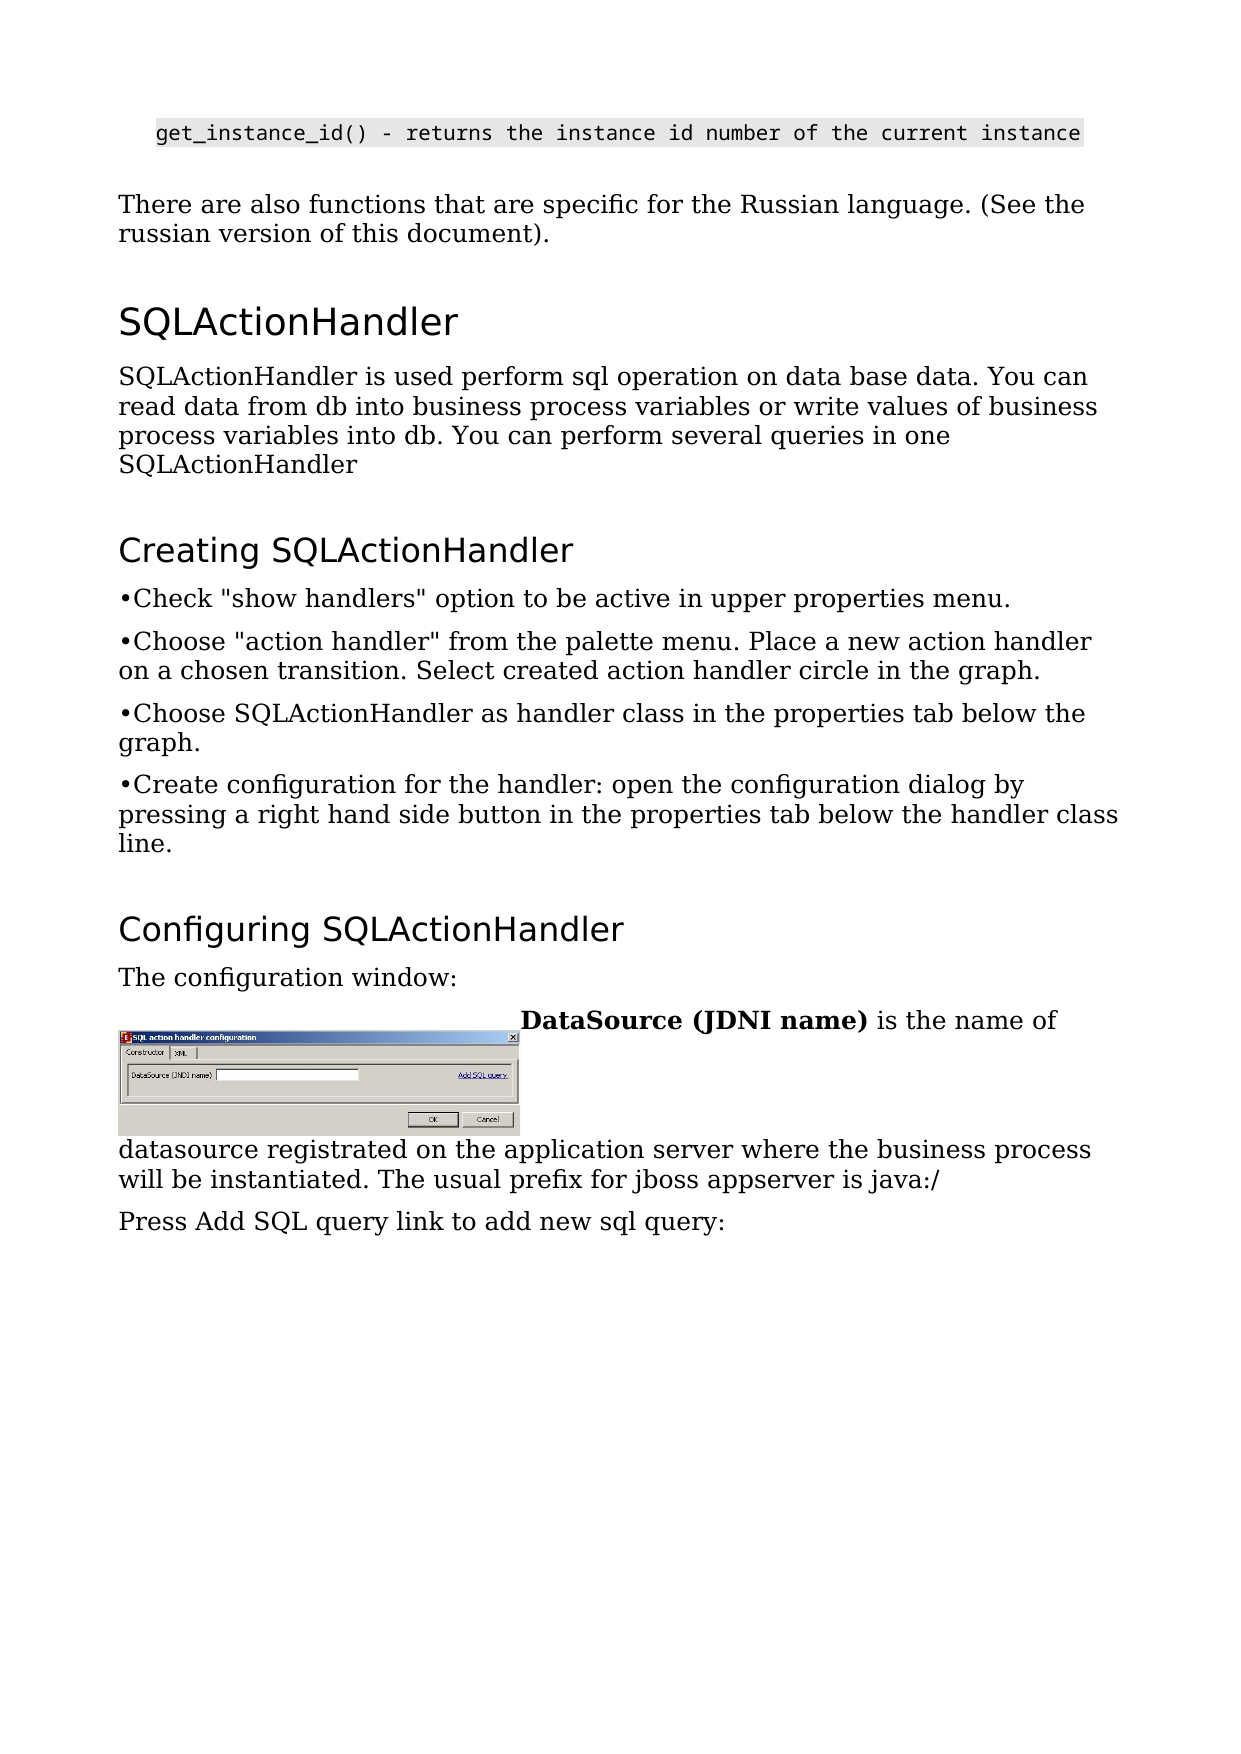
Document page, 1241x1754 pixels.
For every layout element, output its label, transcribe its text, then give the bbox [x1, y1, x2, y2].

text get_instance_id() - returns the instance id number of the current instance [156, 118, 1084, 147]
text SQLActionHandler is used perform sql operation on data base data. You can read data from db into business process variables or write values of business process variables into db. You can perform several queries in one SQLActionHandler [118, 363, 1122, 479]
subtitle Creating SQLActionHandler [118, 532, 1122, 571]
list Create configuration for the handler: open the configuration dialog by pressing a right hand side button in the properties tab below the handler class line. [118, 771, 1122, 858]
text DataSource (JDNI name) is the name of datasource registrated on the application server where the business process will be instantiated. The usual prefix for jboss appserver is java:/ [118, 1006, 1122, 1194]
subtitle Configuring SQLActionHandler [118, 911, 1122, 949]
text Press Add SQL query link to add new sql query: [118, 1207, 1122, 1237]
text The configuration window: [118, 963, 1122, 992]
text There are also functions that are specific for the Russian language. (See the russian version of this document). [118, 190, 1122, 248]
list Check "show handlers" option to be active in upper properties menu. [118, 584, 1122, 613]
list Choose "action handler" from the palette menu. Place a new action handler on a chosen transition. Select created action handler circle in the graph. [118, 627, 1122, 685]
list Choose SQLActionHandler as handler class in the properties tab below the graph. [118, 699, 1122, 757]
picture [118, 1029, 521, 1136]
subtitle SQLActionHandler [118, 301, 1122, 344]
